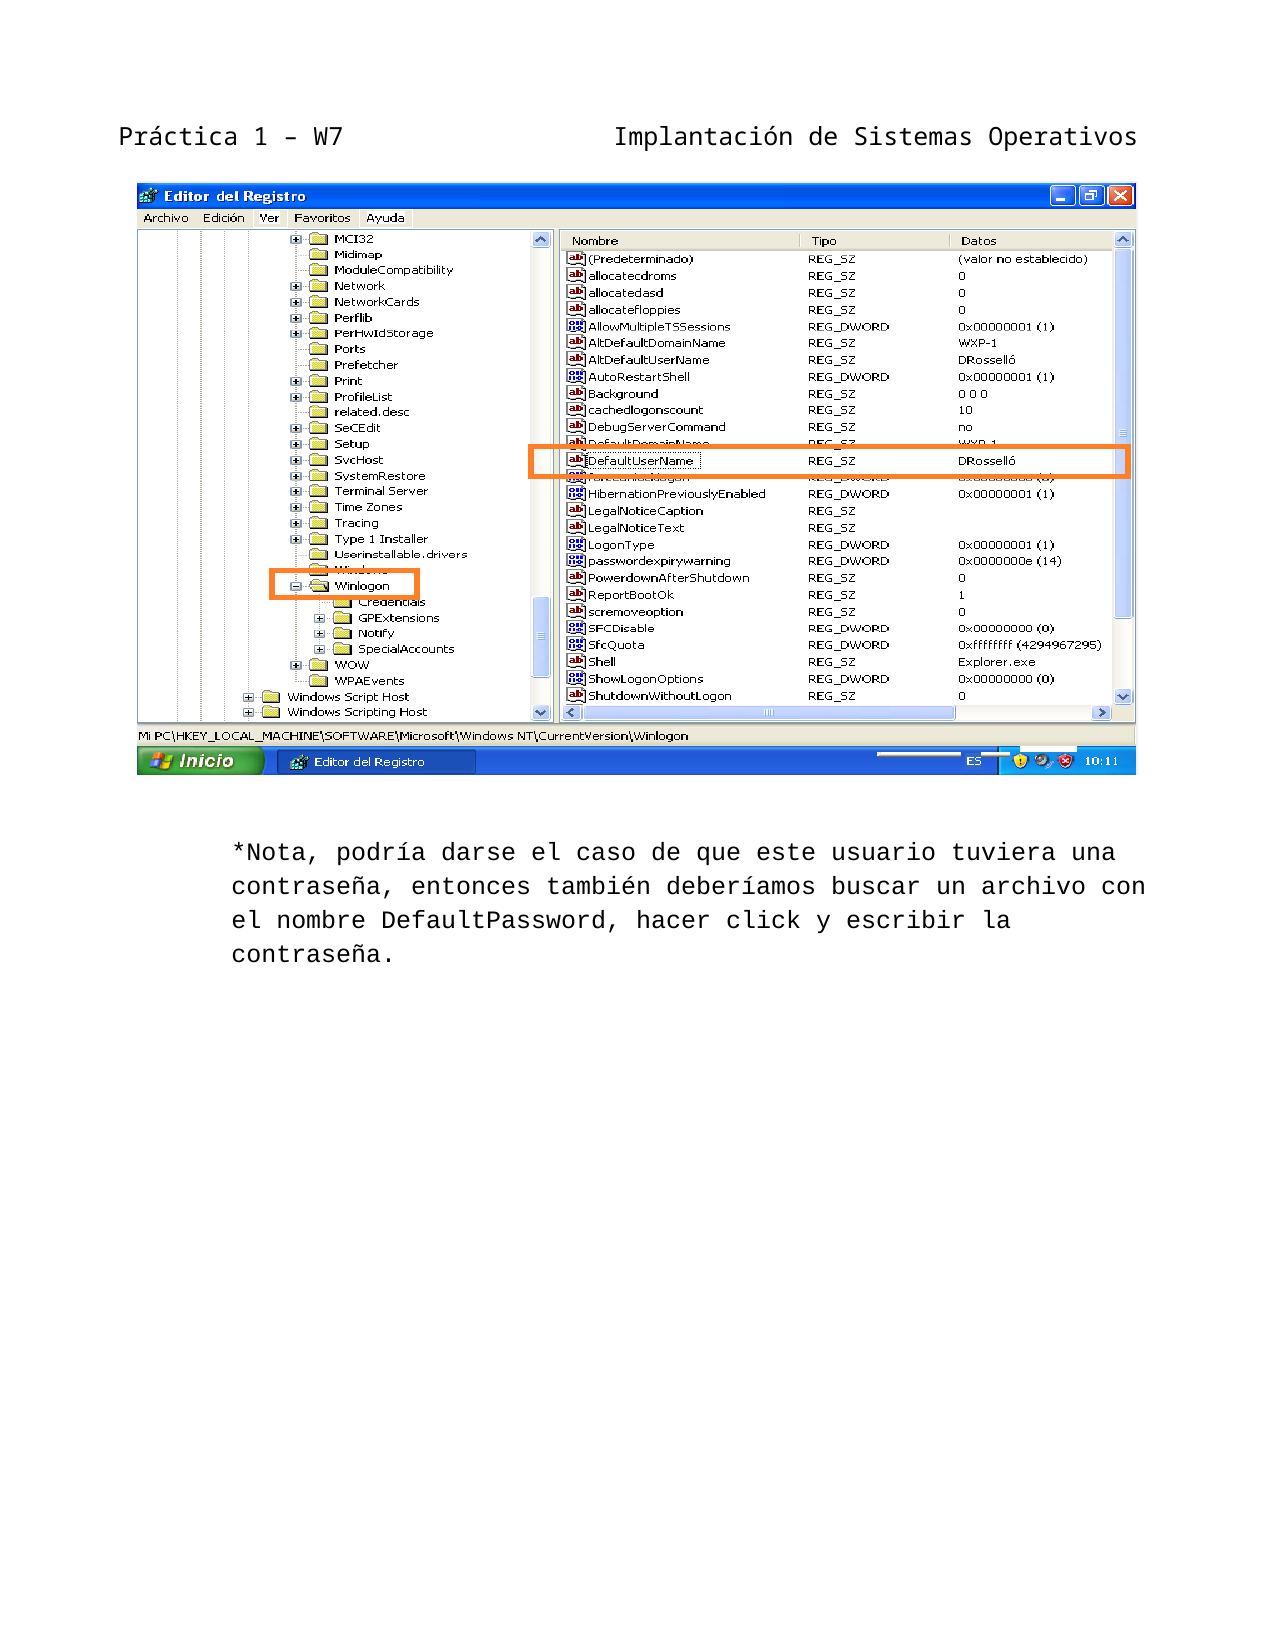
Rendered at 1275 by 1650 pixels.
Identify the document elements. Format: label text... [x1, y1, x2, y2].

text *Nota, podría darse el caso de que este usuario tuviera una contraseña, entonces también deberíamos buscar un archivo con el nombre DefaultPassword, hacer click y escribir la contraseña. [231, 840, 1157, 970]
picture [136, 181, 1139, 780]
